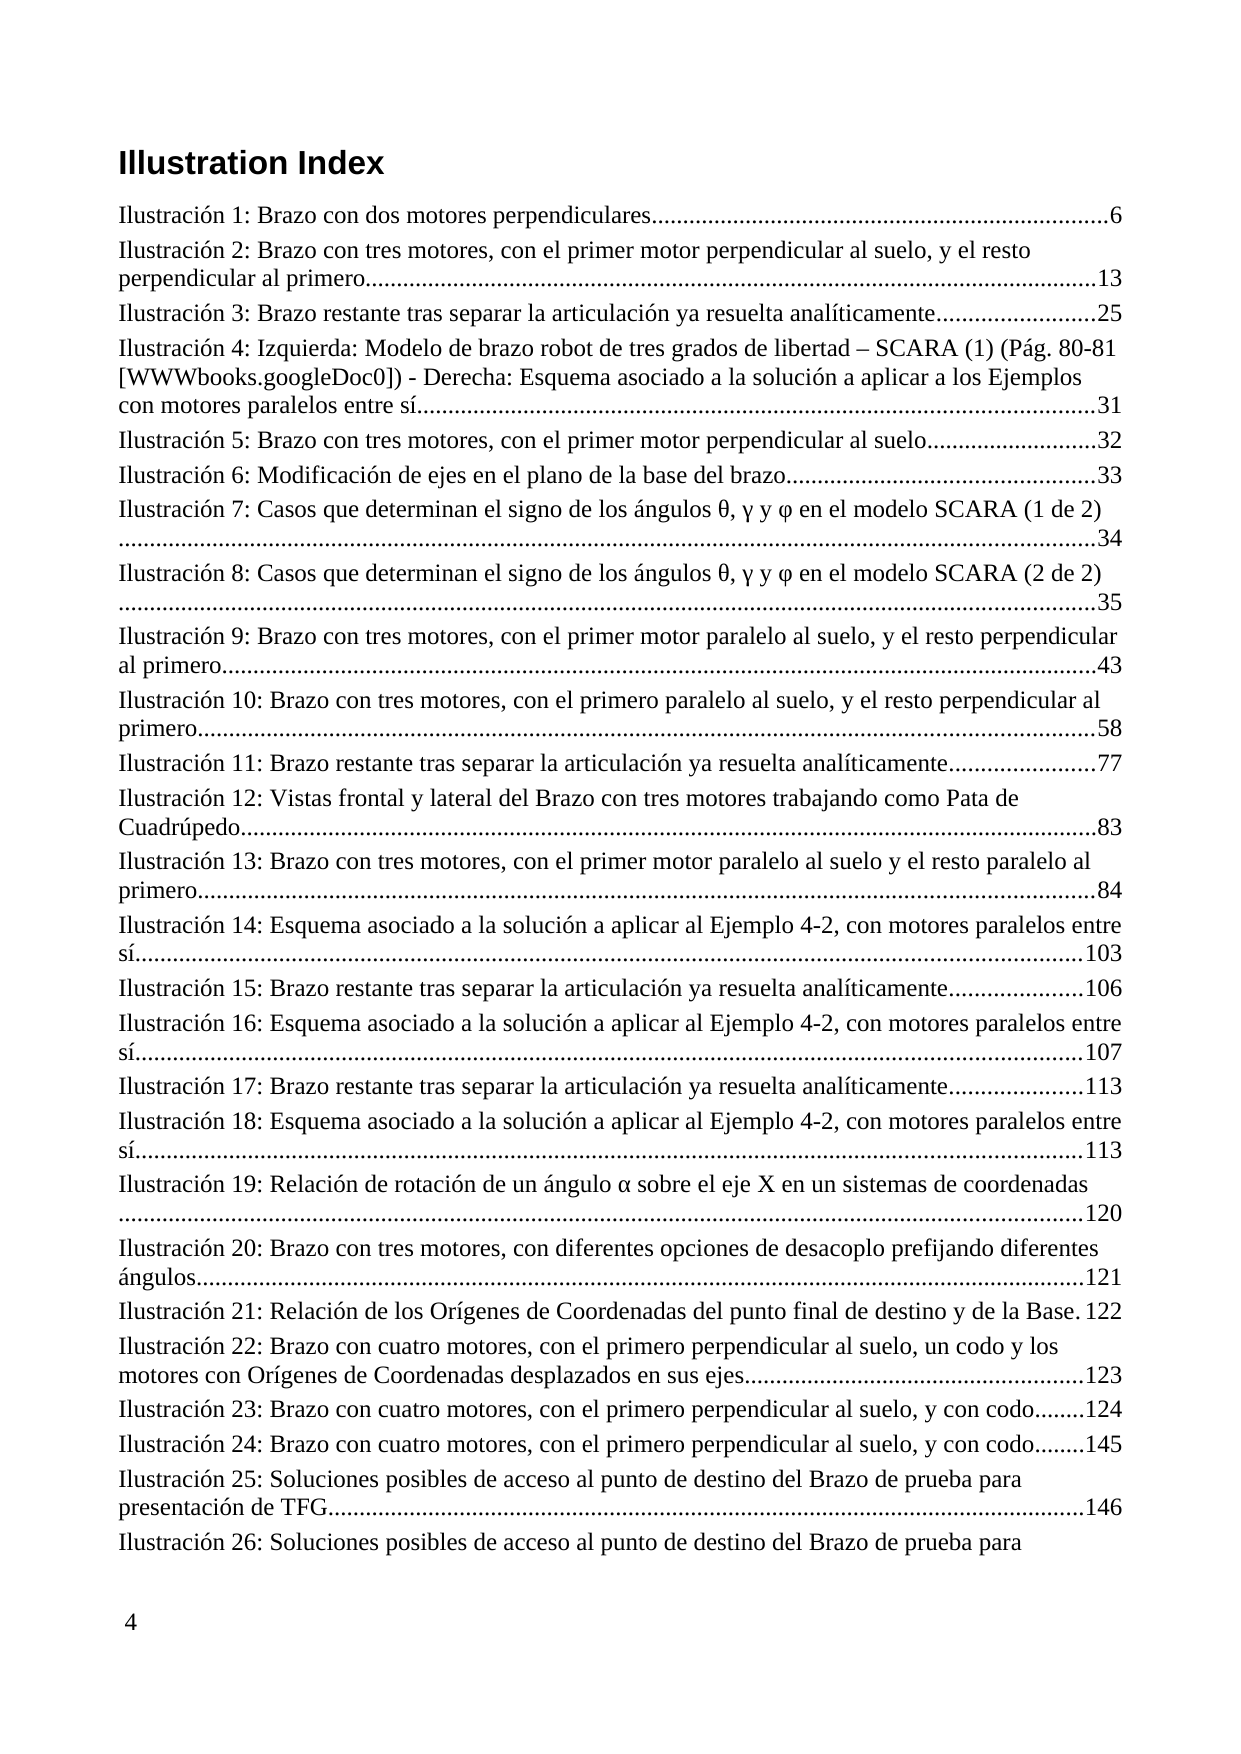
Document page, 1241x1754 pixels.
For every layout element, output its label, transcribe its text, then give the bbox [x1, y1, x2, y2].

text Ilustración 23: Brazo con cuatro motores, con el primero perpendicular al suelo, y con codo 124 [118, 1394, 1122, 1423]
text Ilustración 19: Relación de rotación de un ángulo α sobre el eje X en un sistemas de coordenadas 120 [118, 1169, 1122, 1227]
text Ilustración 16: Esquema asociado a la solución a aplicar al Ejemplo 4-2, con motores paralelos entre sí 107 [118, 1008, 1122, 1065]
text Ilustración 24: Brazo con cuatro motores, con el primero perpendicular al suelo, y con codo 145 [118, 1429, 1122, 1458]
text Ilustración 8: Casos que determinan el signo de los ángulos θ, γ y φ en el modelo SCARA (2 de 2) 35 [118, 558, 1122, 615]
text Ilustración 21: Relación de los Orígenes de Coordenadas del punto final de destino y de la Base 122 [118, 1296, 1122, 1325]
text Ilustración 22: Brazo con cuatro motores, con el primero perpendicular al suelo, un codo y los motores con Orígenes de Coordenadas desplazados en sus ejes 123 [118, 1331, 1122, 1388]
text Ilustración 6: Modificación de ejes en el plano de la base del brazo 33 [118, 460, 1122, 488]
text Ilustración 2: Brazo con tres motores, con el primer motor perpendicular al suelo, y el resto perpendicular al primero 13 [118, 235, 1122, 292]
text Ilustración 14: Esquema asociado a la solución a aplicar al Ejemplo 4-2, con motores paralelos entre sí 103 [118, 910, 1122, 967]
text Ilustración 12: Vistas frontal y lateral del Brazo con tres motores trabajando como Pata de Cuadrúpedo 83 [118, 783, 1122, 840]
text Ilustración 20: Brazo con tres motores, con diferentes opciones de desacoplo prefijando diferentes ángulos 121 [118, 1233, 1122, 1290]
text Ilustración 17: Brazo restante tras separar la articulación ya resuelta analíticamente 113 [118, 1071, 1122, 1100]
text Ilustración 26: Soluciones posibles de acceso al punto de destino del Brazo de prueba para presentación de TFG 149 [118, 1527, 1122, 1556]
text Ilustración 11: Brazo restante tras separar la articulación ya resuelta analíticamente 77 [118, 748, 1122, 777]
text Ilustración 13: Brazo con tres motores, con el primer motor paralelo al suelo y el resto paralelo al primero 84 [118, 846, 1122, 904]
text Ilustración 10: Brazo con tres motores, con el primero paralelo al suelo, y el resto perpendicular al primero 58 [118, 685, 1122, 742]
text Ilustración 1: Brazo con dos motores perpendiculares 6 [118, 200, 1122, 229]
text Ilustración 15: Brazo restante tras separar la articulación ya resuelta analíticamente 106 [118, 973, 1122, 1002]
text Ilustración 7: Casos que determinan el signo de los ángulos θ, γ y φ en el modelo SCARA (1 de 2) 34 [118, 494, 1122, 552]
text Ilustración 5: Brazo con tres motores, con el primer motor perpendicular al suelo 32 [118, 425, 1122, 454]
text Ilustración 4: Izquierda: Modelo de brazo robot de tres grados de libertad – SCARA (1) (Pág. 80-81 [WWWbooks.googleDoc0]) - Derecha: Esquema asociado a la solución a aplicar a los Ejemplos con motores paralelos entre sí 31 [118, 333, 1122, 419]
text Ilustración 25: Soluciones posibles de acceso al punto de destino del Brazo de prueba para presentación de TFG 146 [118, 1464, 1122, 1521]
text Ilustración 18: Esquema asociado a la solución a aplicar al Ejemplo 4-2, con motores paralelos entre sí 113 [118, 1106, 1122, 1163]
text Ilustración 9: Brazo con tres motores, con el primer motor paralelo al suelo, y el resto perpendicular al primero 43 [118, 621, 1122, 679]
text Ilustración 3: Brazo restante tras separar la articulación ya resuelta analíticamente 25 [118, 298, 1122, 327]
subtitle Illustration Index [118, 143, 1122, 182]
